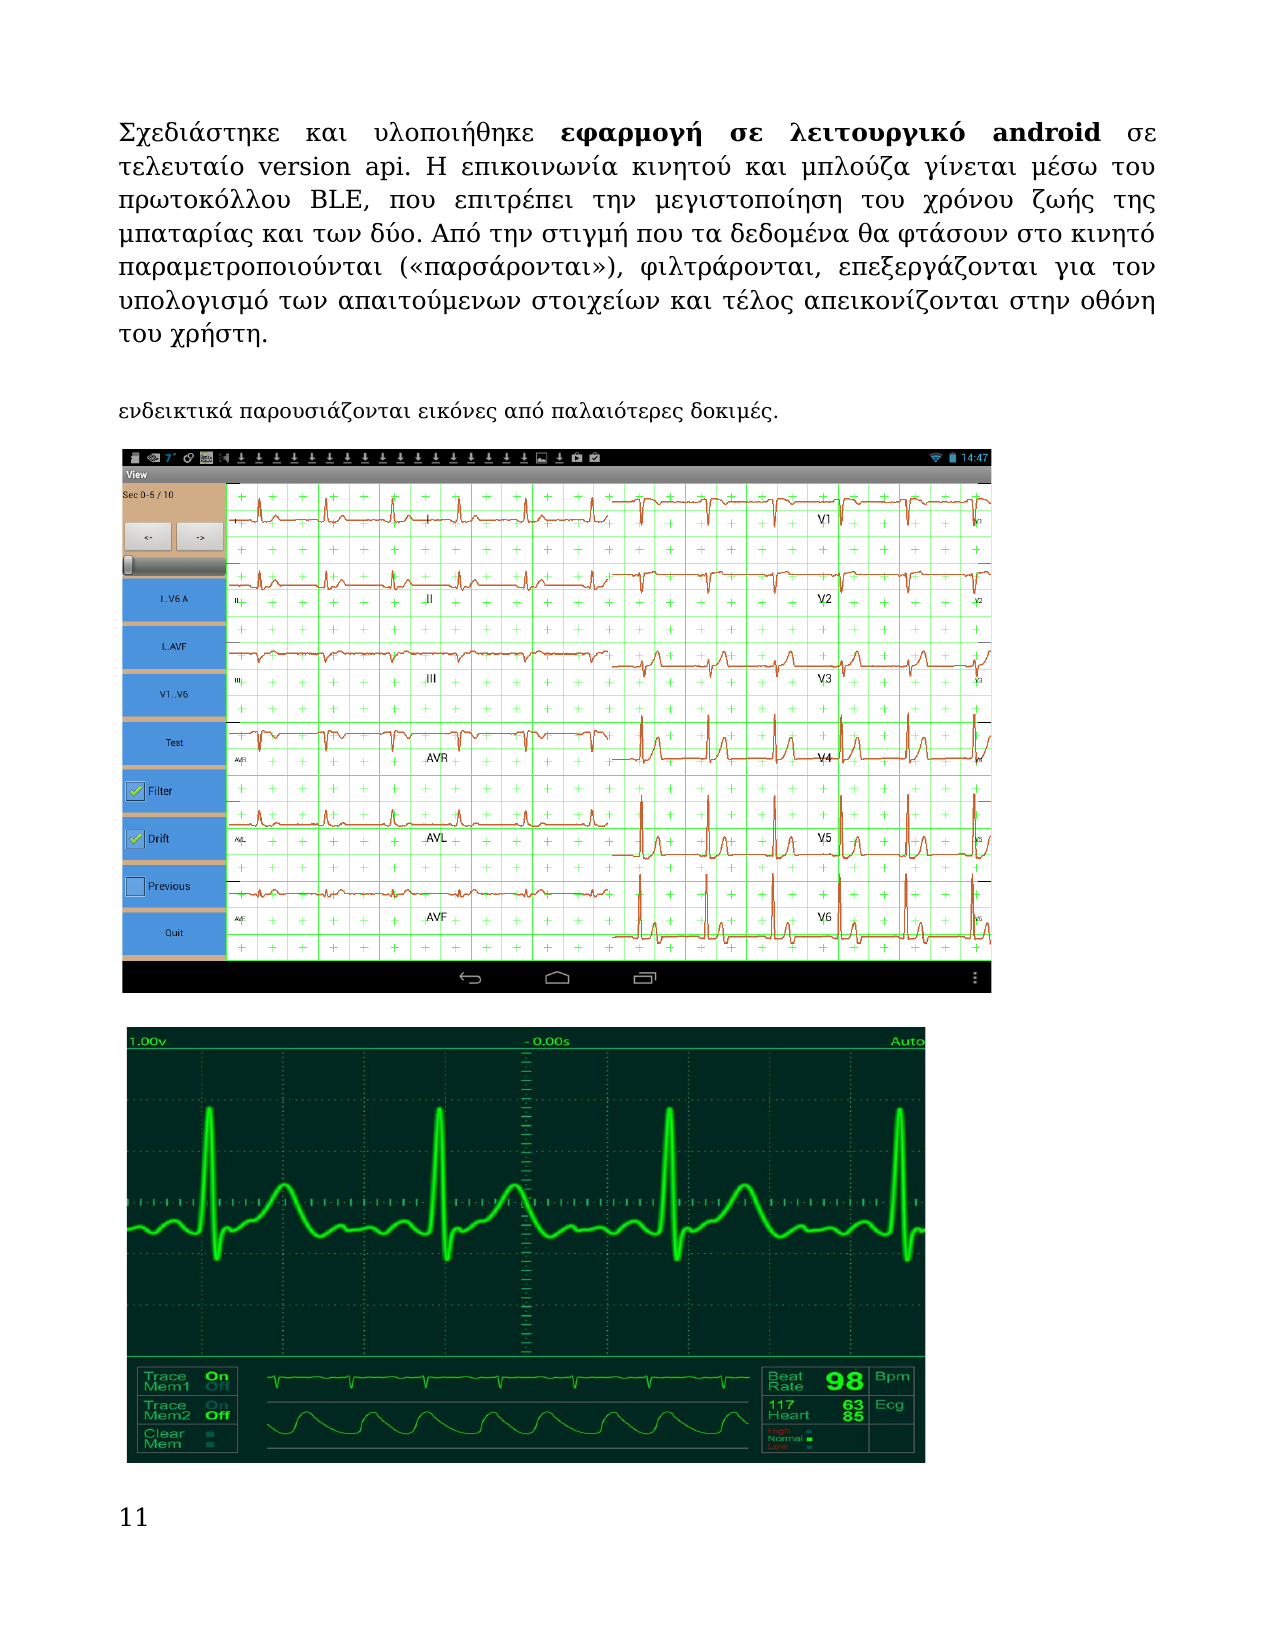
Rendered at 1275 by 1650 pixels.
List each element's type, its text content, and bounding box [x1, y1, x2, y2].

text Σχεδιάστηκε και υλοποιήθηκε εφαρμογή σε λειτουργικό android σε τελευταίο version api. Η επικοινωνία κινητού και μπλούζα γίνεται μέσω του πρωτοκόλλου BLE, που επιτρέπει την μεγιστοποίηση του χρόνου ζωής της μπαταρίας και των δύο. Από την στιγμή που τα δεδομένα θα φτάσουν στο κινητό παραμετροποιούνται («παρσάρονται»), φιλτράρονται, επεξεργάζονται για τον υπολογισμό των απαιτούμενων στοιχείων και τέλος απεικονίζονται στην οθόνη του χρήστη. [118, 118, 1157, 349]
text ενδεικτικά παρουσιάζονται εικόνες από παλαιότερες δοκιμές. [118, 399, 1157, 423]
picture [122, 449, 992, 993]
picture [126, 1027, 926, 1463]
